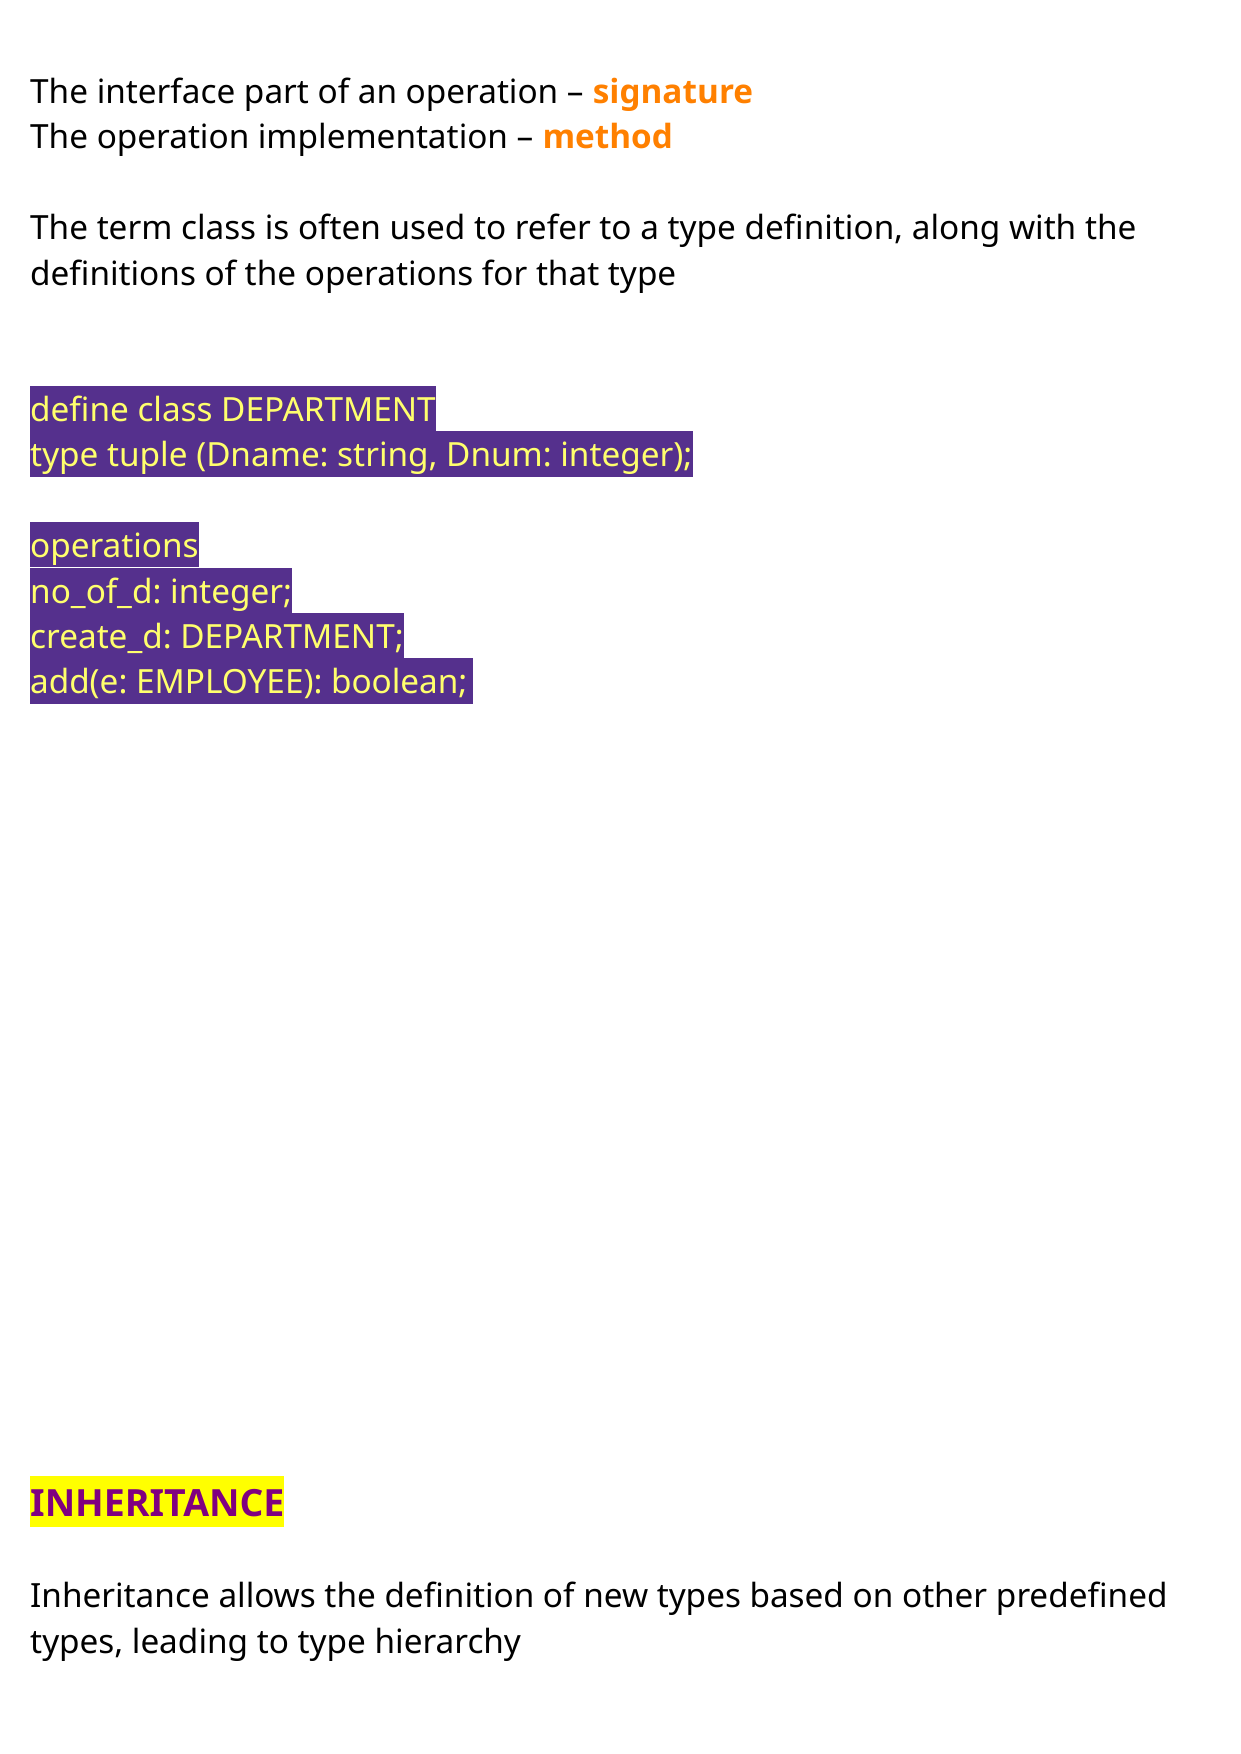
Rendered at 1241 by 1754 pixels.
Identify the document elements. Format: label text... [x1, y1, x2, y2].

subtitle type tuple (Dname: string, Dnum: integer); [30, 431, 1211, 477]
subtitle add(e: EMPLOYEE): boolean; [30, 658, 1211, 704]
subtitle The interface part of an operation – signature [30, 68, 1211, 113]
subtitle no_of_d: integer; [30, 567, 1211, 613]
subtitle The term class is often used to refer to a type definition, along with the definitions of the operations for that type [30, 204, 1211, 295]
subtitle The operation implementation – method [30, 113, 1211, 159]
subtitle operations [30, 522, 1211, 567]
subtitle define class DEPARTMENT [30, 386, 1211, 431]
subtitle create_d: DEPARTMENT; [30, 613, 1211, 658]
subtitle INHERITANCE [30, 1476, 1211, 1527]
subtitle Inheritance allows the definition of new types based on other predefined types, leading to type hierarchy [30, 1572, 1211, 1663]
